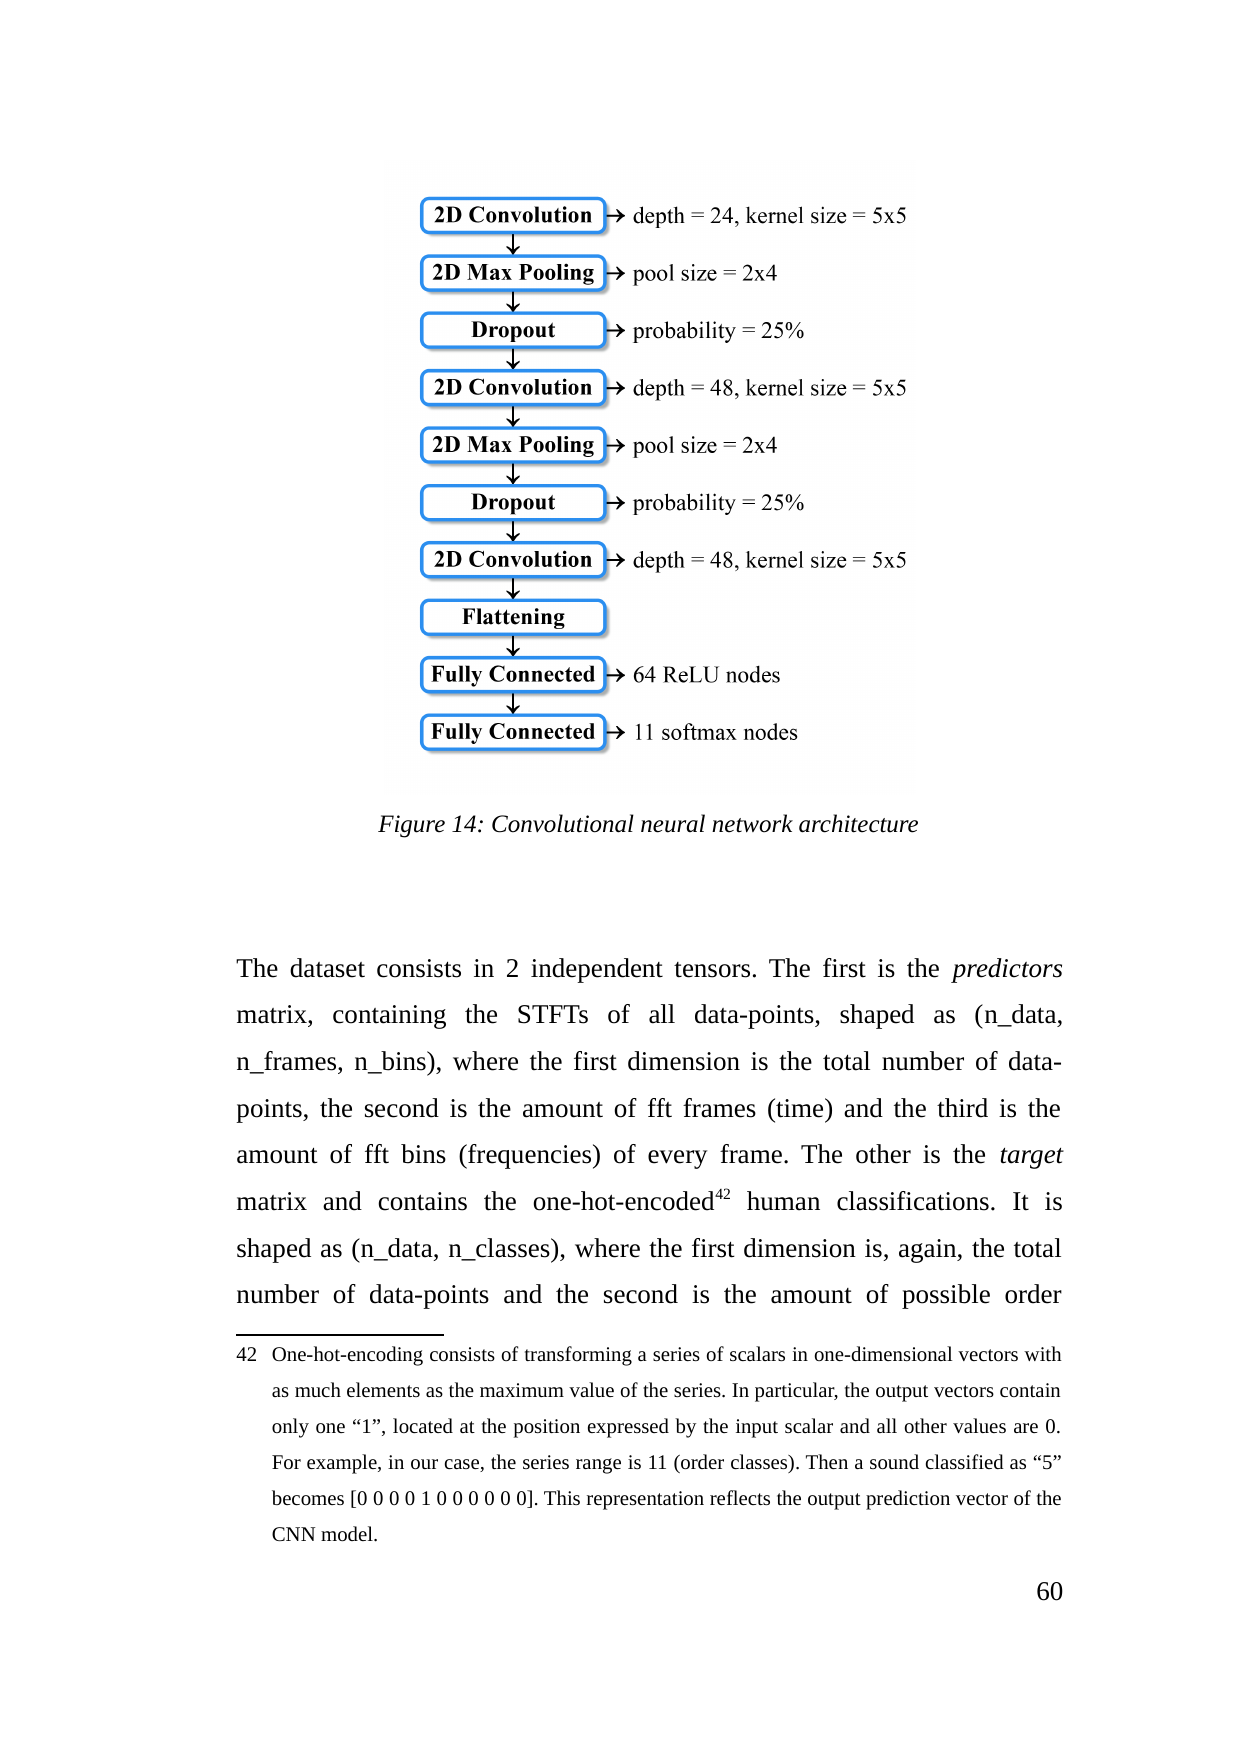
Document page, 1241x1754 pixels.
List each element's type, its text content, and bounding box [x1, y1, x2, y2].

picture [384, 160, 916, 795]
text One-hot-encoding consists of transforming a series of scalars in one-dimensional vectors with as much elements as the maximum value of the series. In particular, the output vectors contain only one “1”, located at the position expressed by the input scalar and all other values are 0. For example, in our case, the series range is 11 (order classes). Then a sound classified as “5” becomes [0 0 0 0 1 0 0 0 0 0 0]. This representation reflects the output prediction vector of the CNN model. [236, 1341, 1063, 1546]
text Figure 14: Convolutional neural network architecture [236, 160, 1063, 837]
text The dataset consists in 2 independent tensors. The first is the predictors matrix, containing the STFTs of all data-points, shaped as (n_data, n_frames, n_bins), where the first dimension is the total number of data-points, the second is the amount of fft frames (time) and the third is the amount of fft bins (frequencies) of every frame. The other is the target matrix and contains the one-hot-encoded human classifications. It is shaped as (n_data, n_classes), where the first dimension is, again, the total number of data-points and the second is the amount of possible order [236, 952, 1063, 1309]
